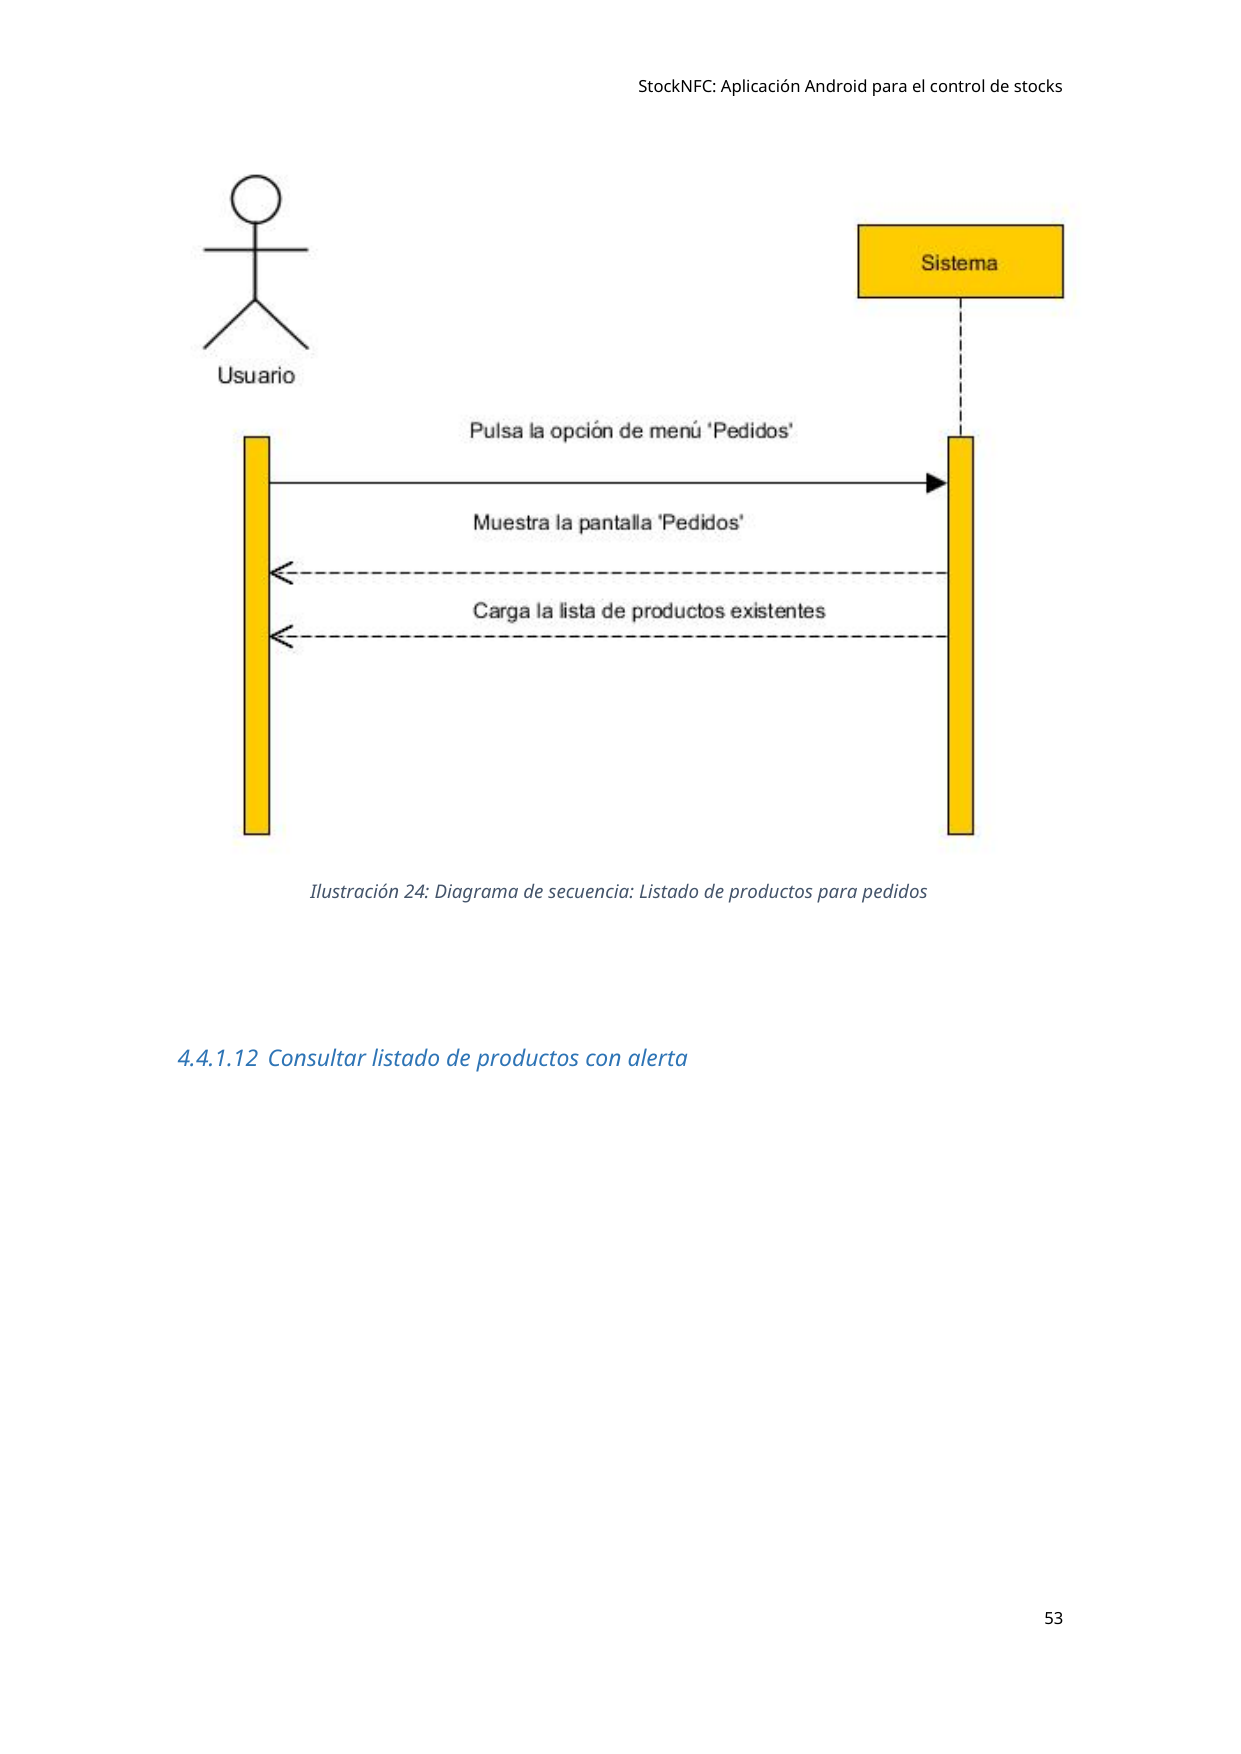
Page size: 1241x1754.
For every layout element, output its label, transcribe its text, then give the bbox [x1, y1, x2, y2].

text Ilustración 24: Diagrama de secuencia: Listado de productos para pedidos [177, 878, 1063, 904]
subtitle Consultar listado de productos con alerta [177, 1041, 1063, 1073]
